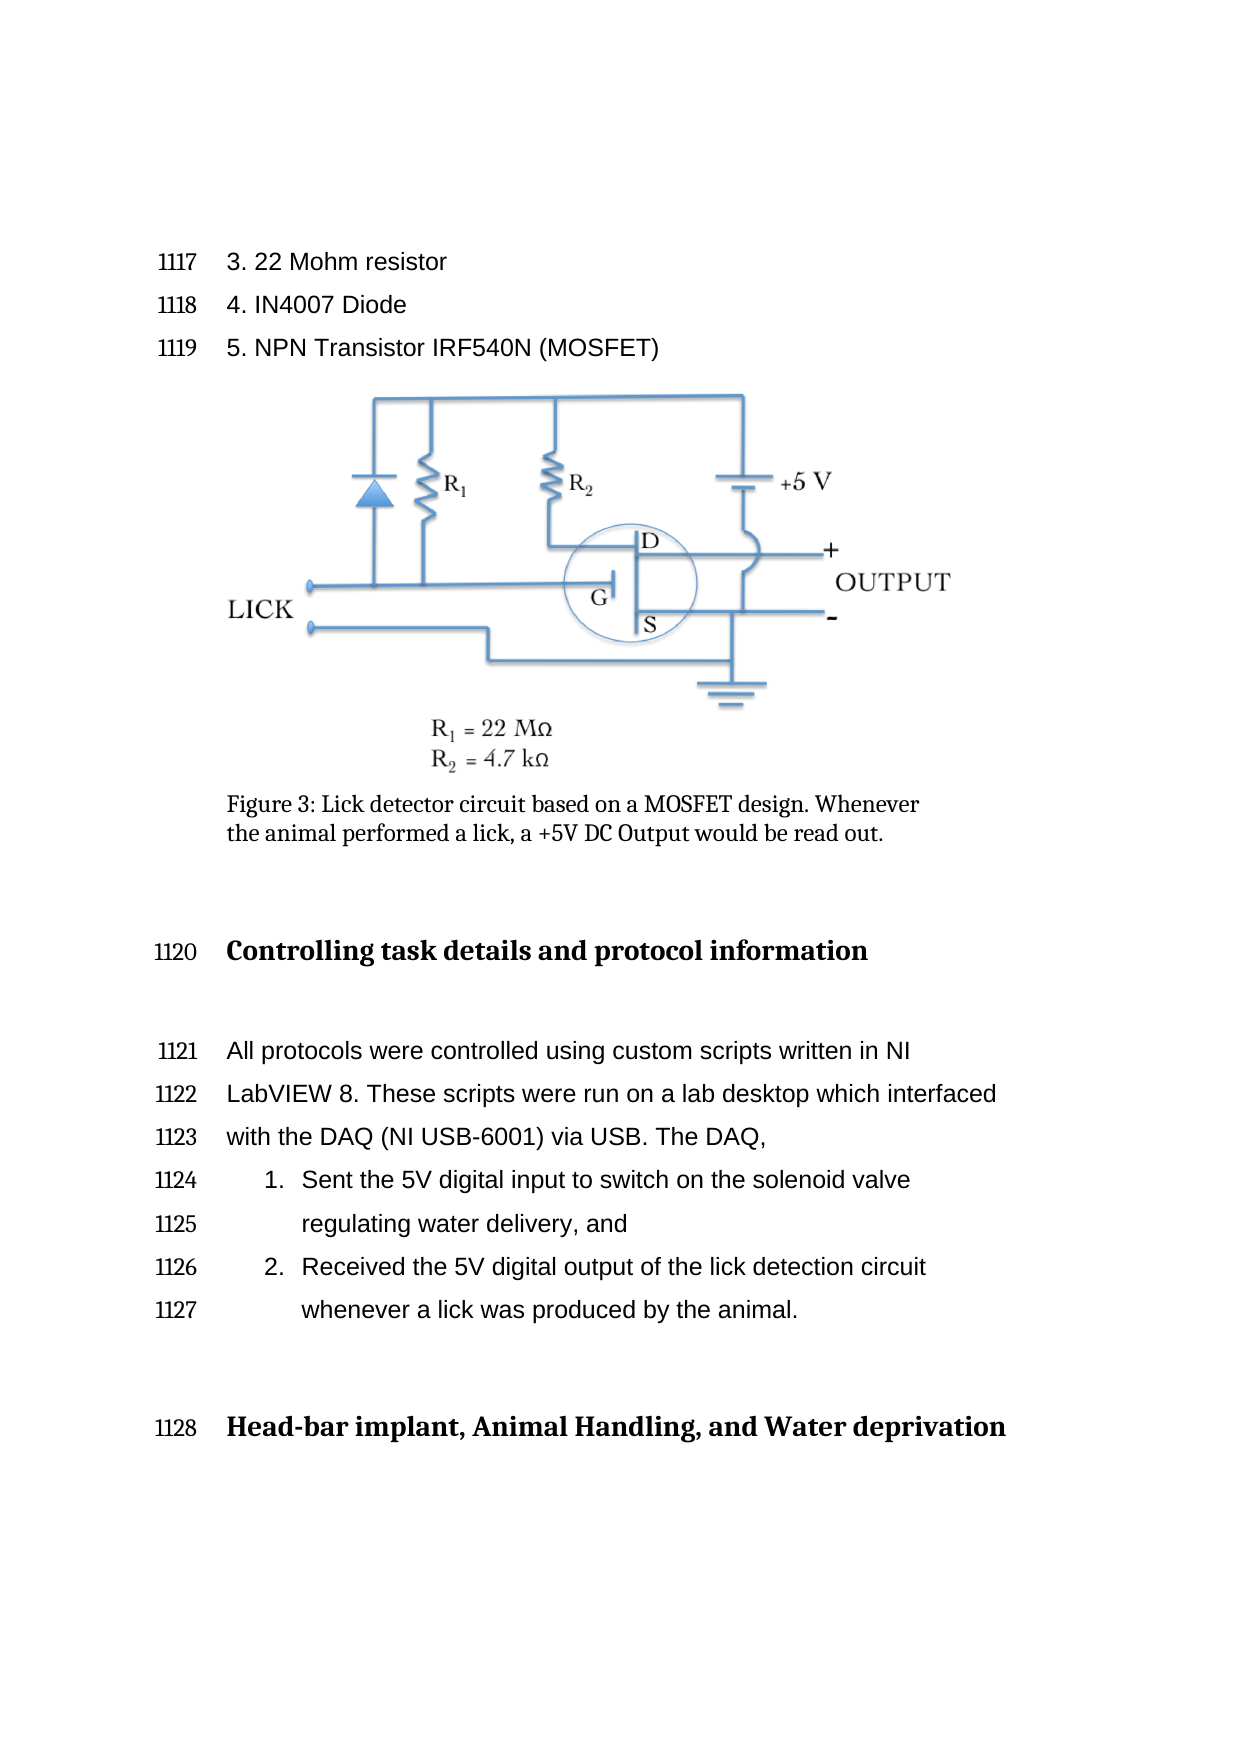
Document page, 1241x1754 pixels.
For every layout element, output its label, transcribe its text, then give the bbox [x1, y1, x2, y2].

text 3. 22 Mohm resistor [226, 247, 1014, 276]
list Received the 5V digital output of the lick detection circuit whenever a lick was produced by the animal. [264, 1252, 1014, 1323]
text Figure 3: Lick detector circuit based on a MOSFET design. Whenever the animal performed a lick, a +5V DC Output would be read out. [226, 778, 953, 848]
subtitle Head-bar implant, Animal Handling, and Water deprivation [226, 1410, 1014, 1444]
text 4. IN4007 Diode [226, 290, 1014, 319]
picture [226, 389, 954, 778]
text All protocols were controlled using custom scripts written in NI LabVIEW 8. These scripts were run on a lab desktop which interfaced with the DAQ (NI USB-6001) via USB. The DAQ, [226, 1036, 1014, 1151]
list Sent the 5V digital input to switch on the solenoid valve regulating water delivery, and [264, 1165, 1014, 1237]
text 5. NPN Transistor IRF540N (MOSFET) [226, 333, 1014, 362]
subtitle Controlling task details and protocol information [226, 934, 1014, 968]
